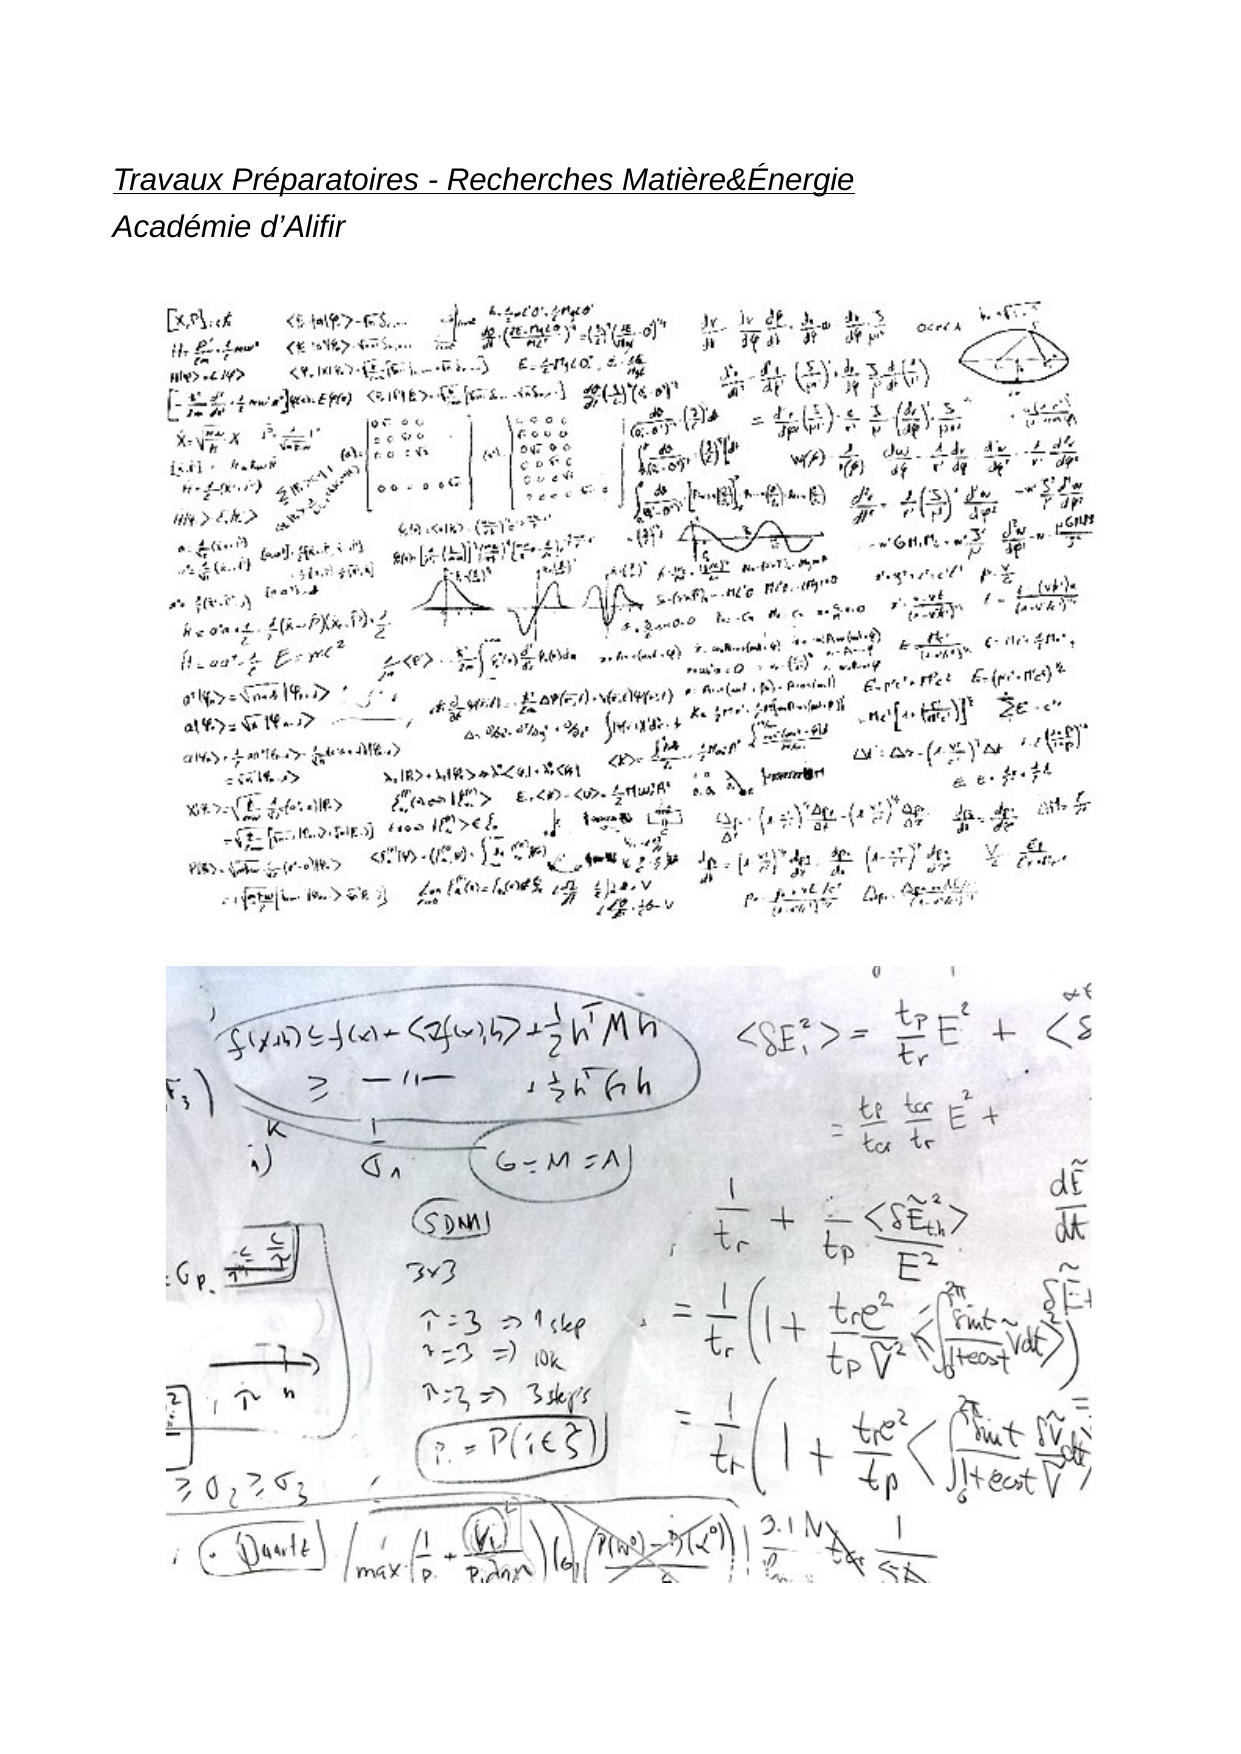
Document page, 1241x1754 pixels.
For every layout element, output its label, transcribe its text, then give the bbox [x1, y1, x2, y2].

picture [165, 966, 1092, 1583]
text Travaux Préparatoires - Recherches Matière&Énergie [112, 161, 1128, 197]
picture [160, 301, 1102, 928]
text Académie d’Alifir [112, 208, 1128, 244]
